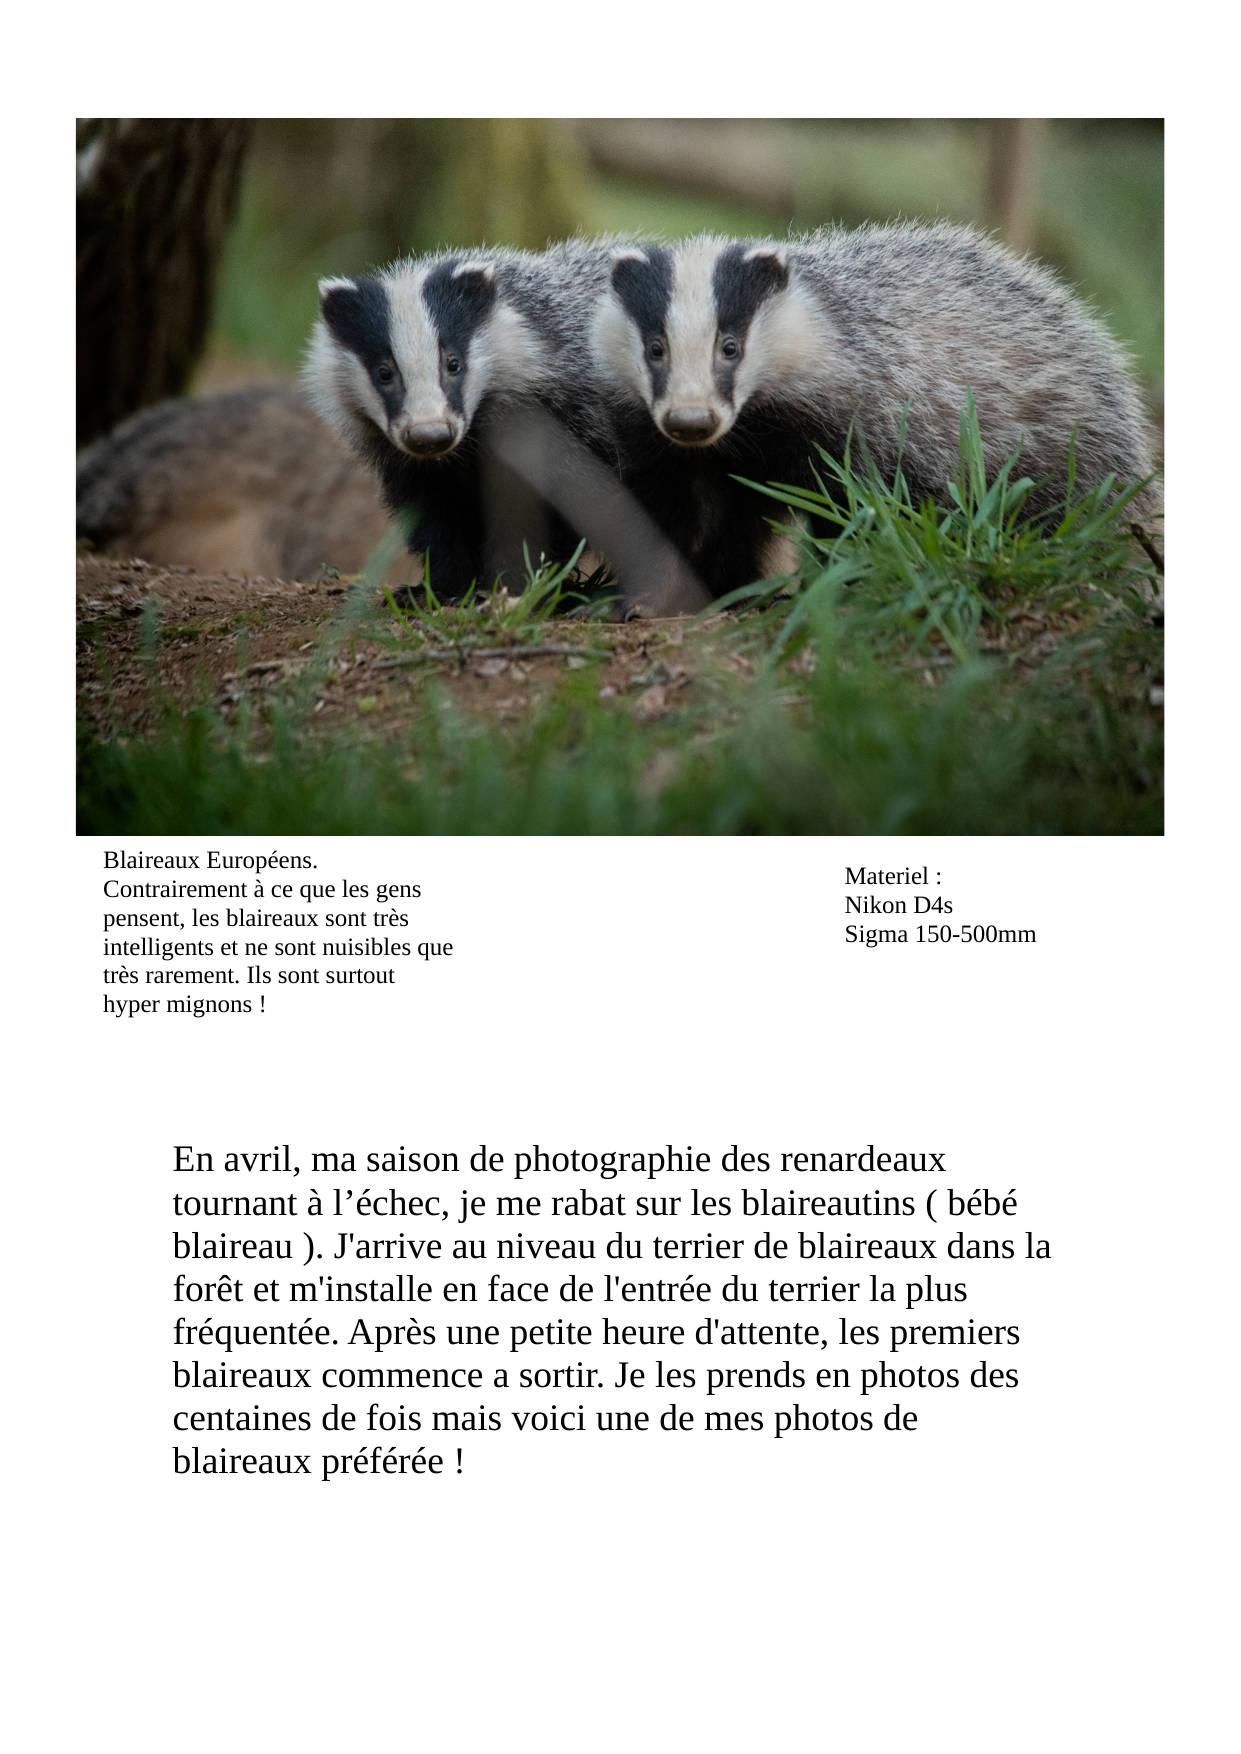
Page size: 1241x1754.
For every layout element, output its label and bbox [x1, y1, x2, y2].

picture [75, 118, 1165, 836]
